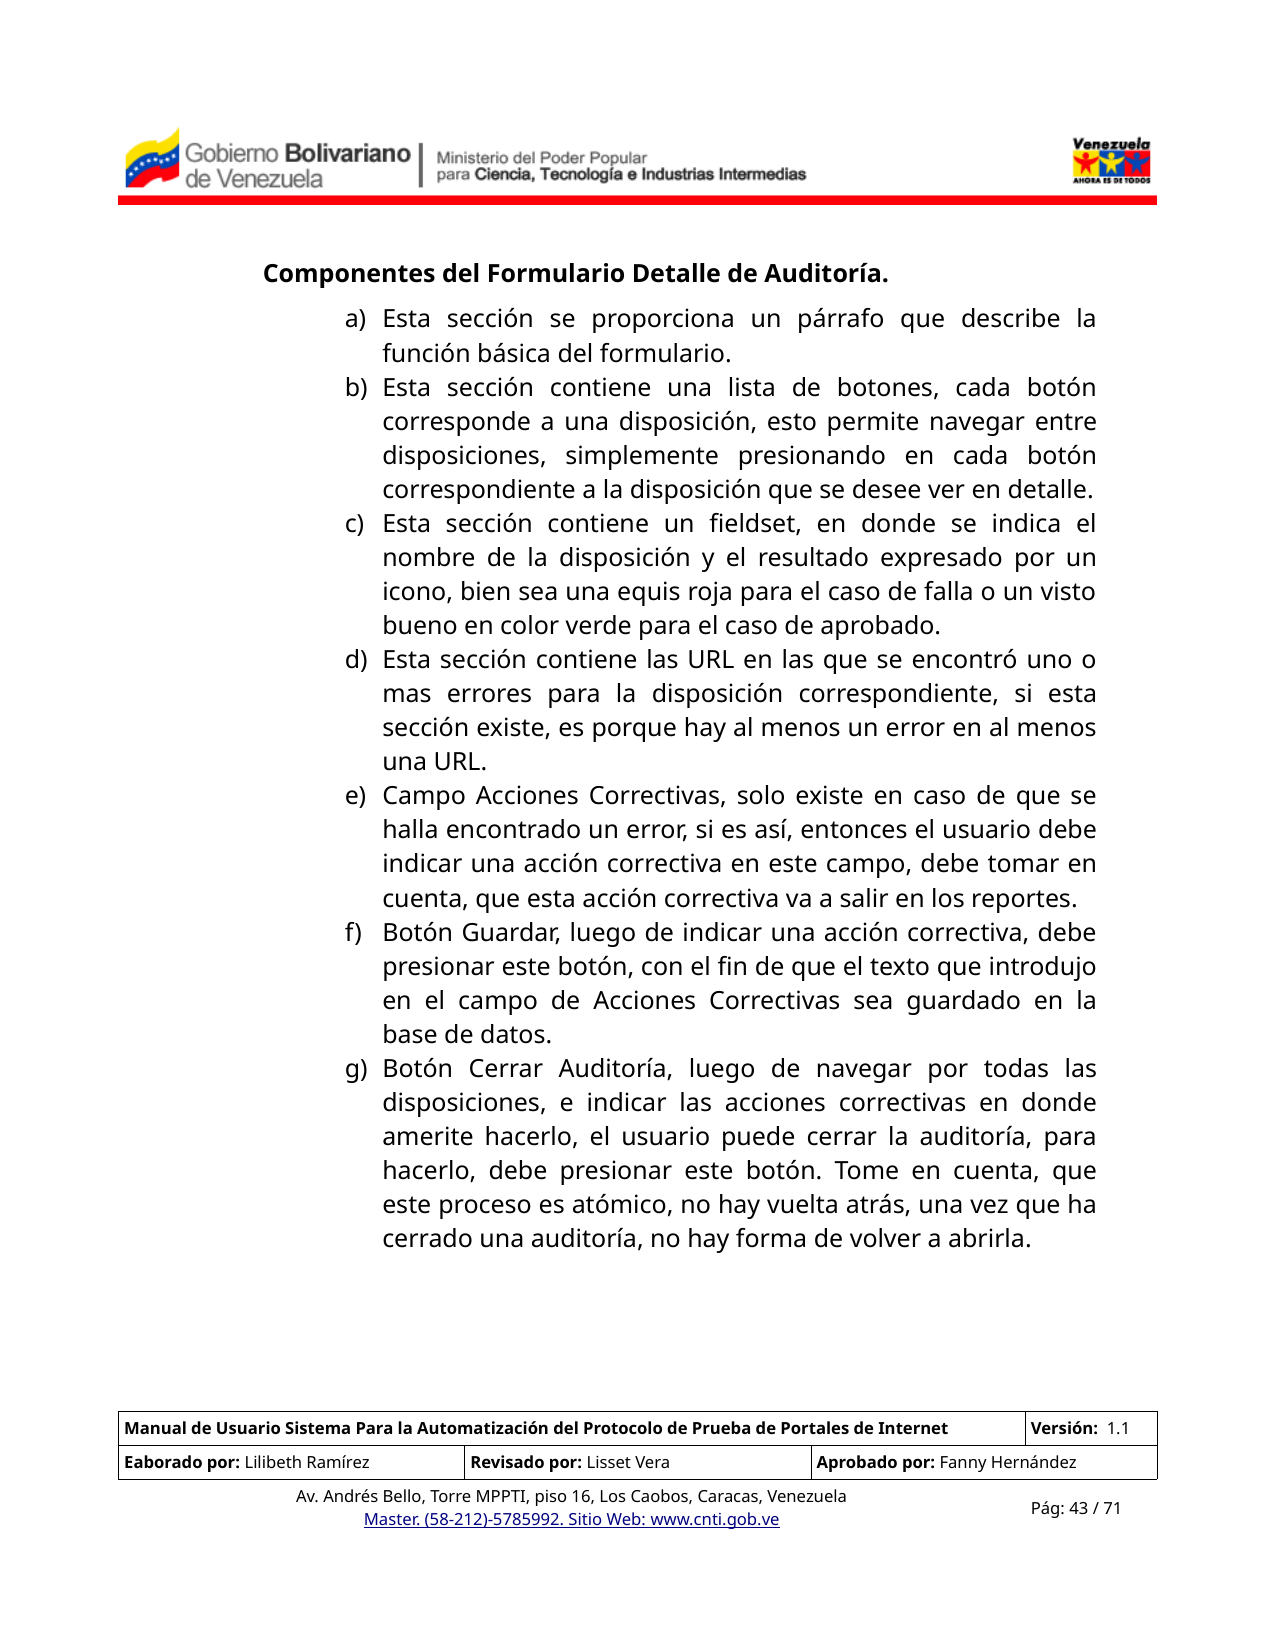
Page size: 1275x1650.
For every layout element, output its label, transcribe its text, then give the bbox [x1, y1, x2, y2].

list Esta sección contiene una lista de botones, cada botón corresponde a una disposición, esto permite navegar entre disposiciones, simplemente presionando en cada botón correspondiente a la disposición que se desee ver en detalle. [344, 369, 1098, 506]
list Botón Cerrar Auditoría, luego de navegar por todas las disposiciones, e indicar las acciones correctivas en donde amerite hacerlo, el usuario puede cerrar la auditoría, para hacerlo, debe presionar este botón. Tome en cuenta, que este proceso es atómico, no hay vuelta atrás, una vez que ha cerrado una auditoría, no hay forma de volver a abrirla. [344, 1051, 1098, 1255]
list Campo Acciones Correctivas, solo existe en caso de que se halla encontrado un error, si es así, entonces el usuario debe indicar una acción correctiva en este campo, debe tomar en cuenta, que esta acción correctiva va a salir en los reportes. [344, 778, 1098, 914]
picture [118, 119, 1157, 205]
subtitle Componentes del Formulario Detalle de Auditoría. [213, 255, 1157, 289]
list Esta sección contiene un fieldset, en donde se indica el nombre de la disposición y el resultado expresado por un icono, bien sea una equis roja para el caso de falla o un visto bueno en color verde para el caso de aprobado. [344, 506, 1098, 642]
list Esta sección contiene las URL en las que se encontró uno o mas errores para la disposición correspondiente, si esta sección existe, es porque hay al menos un error en al menos una URL. [344, 642, 1098, 778]
list Botón Guardar, luego de indicar una acción correctiva, debe presionar este botón, con el fin de que el texto que introdujo en el campo de Acciones Correctivas sea guardado en la base de datos. [344, 914, 1098, 1051]
list Esta sección se proporciona un párrafo que describe la función básica del formulario. [344, 301, 1098, 369]
